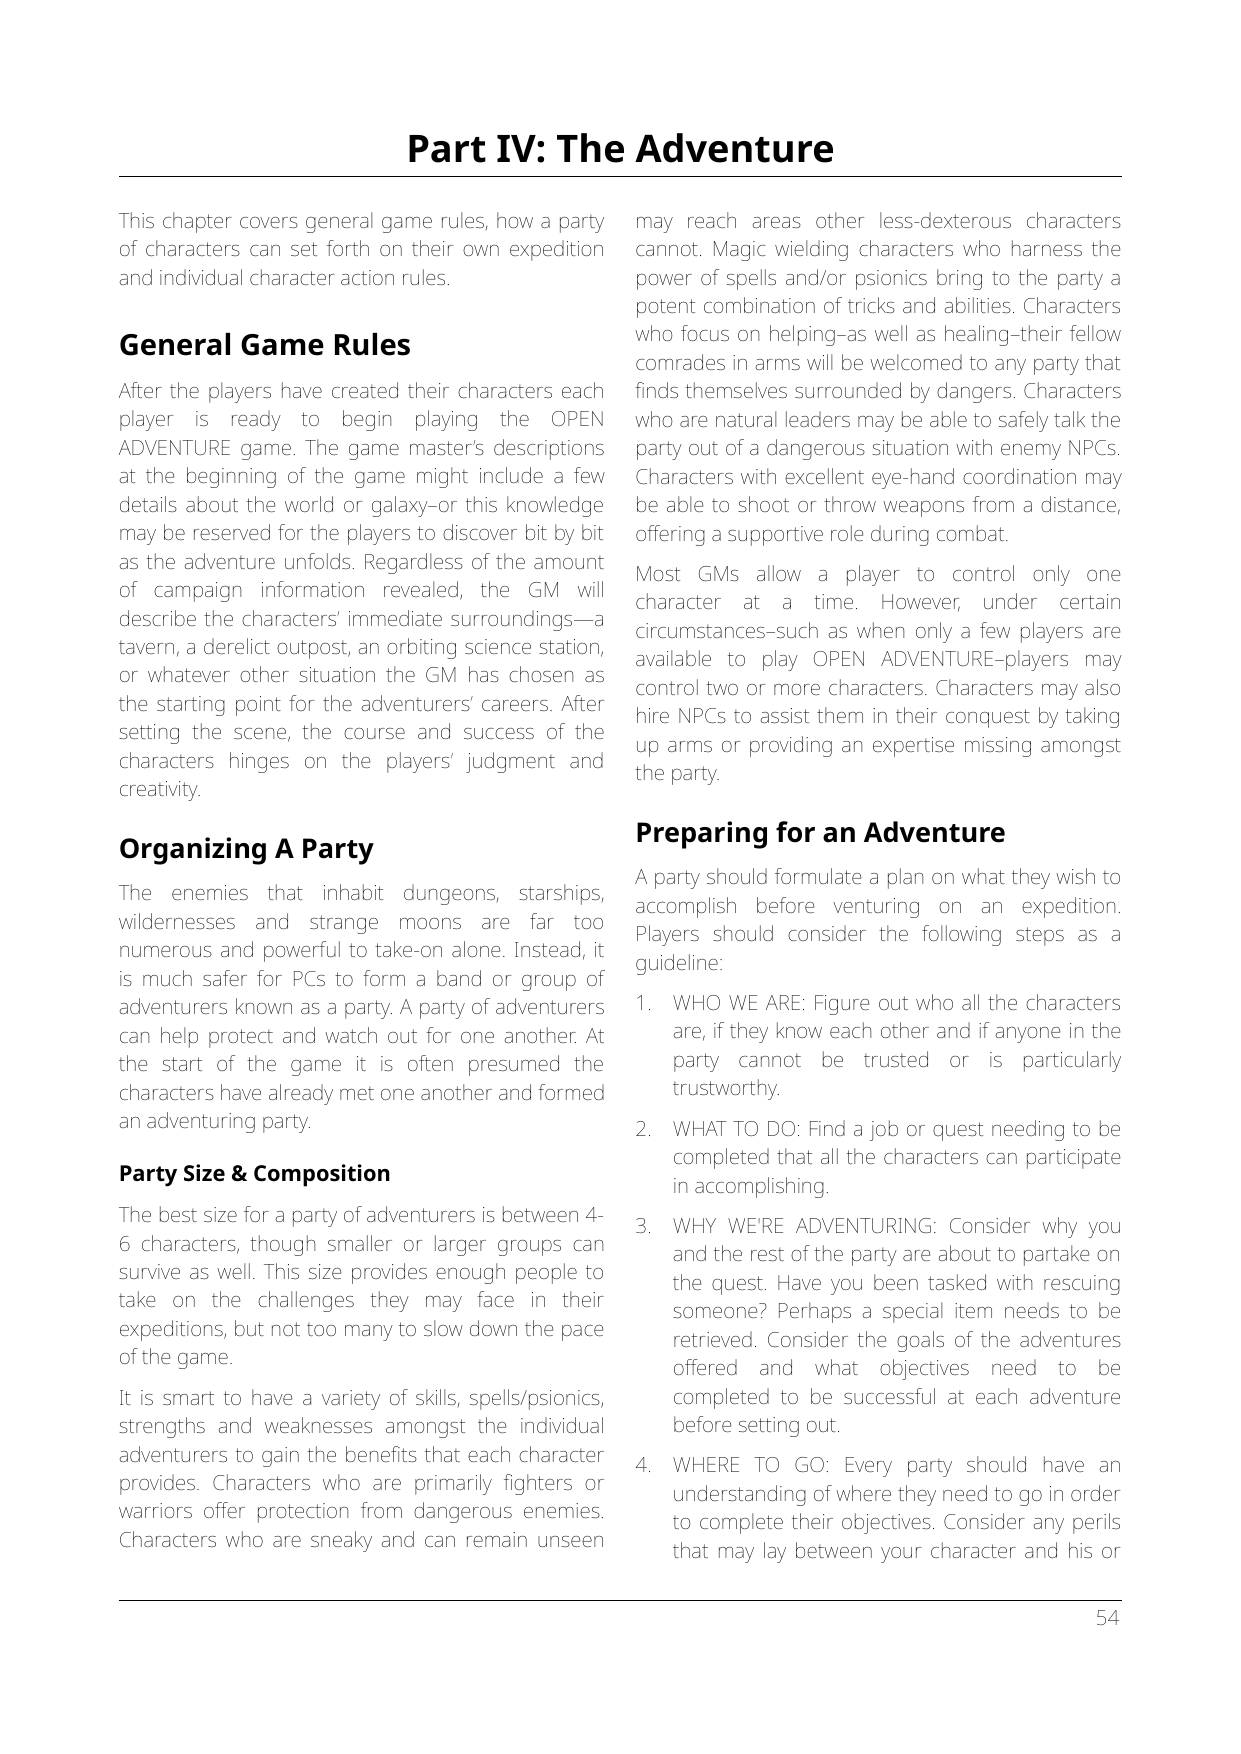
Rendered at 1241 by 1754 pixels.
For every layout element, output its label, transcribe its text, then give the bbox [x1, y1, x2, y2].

subtitle General Game Rules [118, 324, 605, 364]
text The best size for a party of adventurers is between 4-6 characters, though smaller or larger groups can survive as well. This size provides enough people to take on the challenges they may face in their expeditions, but not too many to slow down the pace of the game. [118, 1200, 605, 1371]
list WHO WE ARE: Figure out who all the characters are, if they know each other and if anyone in the party cannot be trusted or is particularly trustworthy. [635, 988, 1122, 1102]
text may reach areas other less-dexterous characters cannot. Magic wielding characters who harness the power of spells and/or psionics bring to the party a potent combination of tricks and abilities. Characters who focus on helping–as well as healing–their fellow comrades in arms will be welcomed to any party that finds themselves surrounded by dangers. Characters who are natural leaders may be able to safely talk the party out of a dangerous situation with enemy NPCs. Characters with excellent eye-hand coordination may be able to shoot or throw weapons from a distance, offering a supportive role during combat. [635, 206, 1122, 547]
text Most GMs allow a player to control only one character at a time. However, under certain circumstances–such as when only a few players are available to play OPEN ADVENTURE–players may control two or more characters. Characters may also hire NPCs to assist them in their conquest by taking up arms or providing an expertise missing amongst the party. [635, 559, 1122, 787]
list WHAT TO DO: Find a job or quest needing to be completed that all the characters can participate in accomplishing. [635, 1114, 1122, 1199]
list WHY WE'RE ADVENTURING: Consider why you and the rest of the party are about to partake on the quest. Have you been tasked with rescuing someone? Perhaps a special item needs to be retrieved. Consider the goals of the adventures offered and what objectives need to be completed to be successful at each adventure before setting out. [635, 1211, 1122, 1439]
text Organizing A Party [118, 830, 605, 867]
text Party Size & Composition [118, 1158, 605, 1188]
text After the players have created their characters each player is ready to begin playing the OPEN ADVENTURE game. The game master’s descriptions at the beginning of the game might include a few details about the world or galaxy–or this knowledge may be reserved for the players to discover bit by bit as the adventure unfolds. Regardless of the amount of campaign information revealed, the GM will describe the characters’ immediate surroundings—a tavern, a derelict outpost, an orbiting science station, or whatever other situation the GM has chosen as the starting point for the adventurers’ careers. After setting the scene, the course and success of the characters hinges on the players’ judgment and creativity. [118, 376, 605, 803]
list WHERE TO GO: Every party should have an understanding of where they need to go in order to complete their objectives. Consider any perils that may lay between your character and his or [635, 1451, 1122, 1564]
text The enemies that inhabit dungeons, starships, wildernesses and strange moons are far too numerous and powerful to take-on alone. Instead, it is much safer for PCs to form a band or group of adventurers known as a party. A party of adventurers can help protect and watch out for one another. At the start of the game it is often presumed the characters have already met one another and formed an adventuring party. [118, 878, 605, 1134]
text This chapter covers general game rules, how a party of characters can set forth on their own expedition and individual character action rules. [118, 206, 605, 291]
text Preparing for an Adventure [635, 813, 1122, 850]
text A party should formulate a plan on what they wish to accomplish before venturing on an expedition. Players should consider the following steps as a guideline: [635, 862, 1122, 976]
text It is smart to have a variety of skills, spells/psionics, strengths and weaknesses amongst the individual adventurers to gain the benefits that each character provides. Characters who are primarily fighters or warriors offer protection from dangerous enemies. Characters who are sneaky and can remain unseen [118, 1383, 605, 1553]
